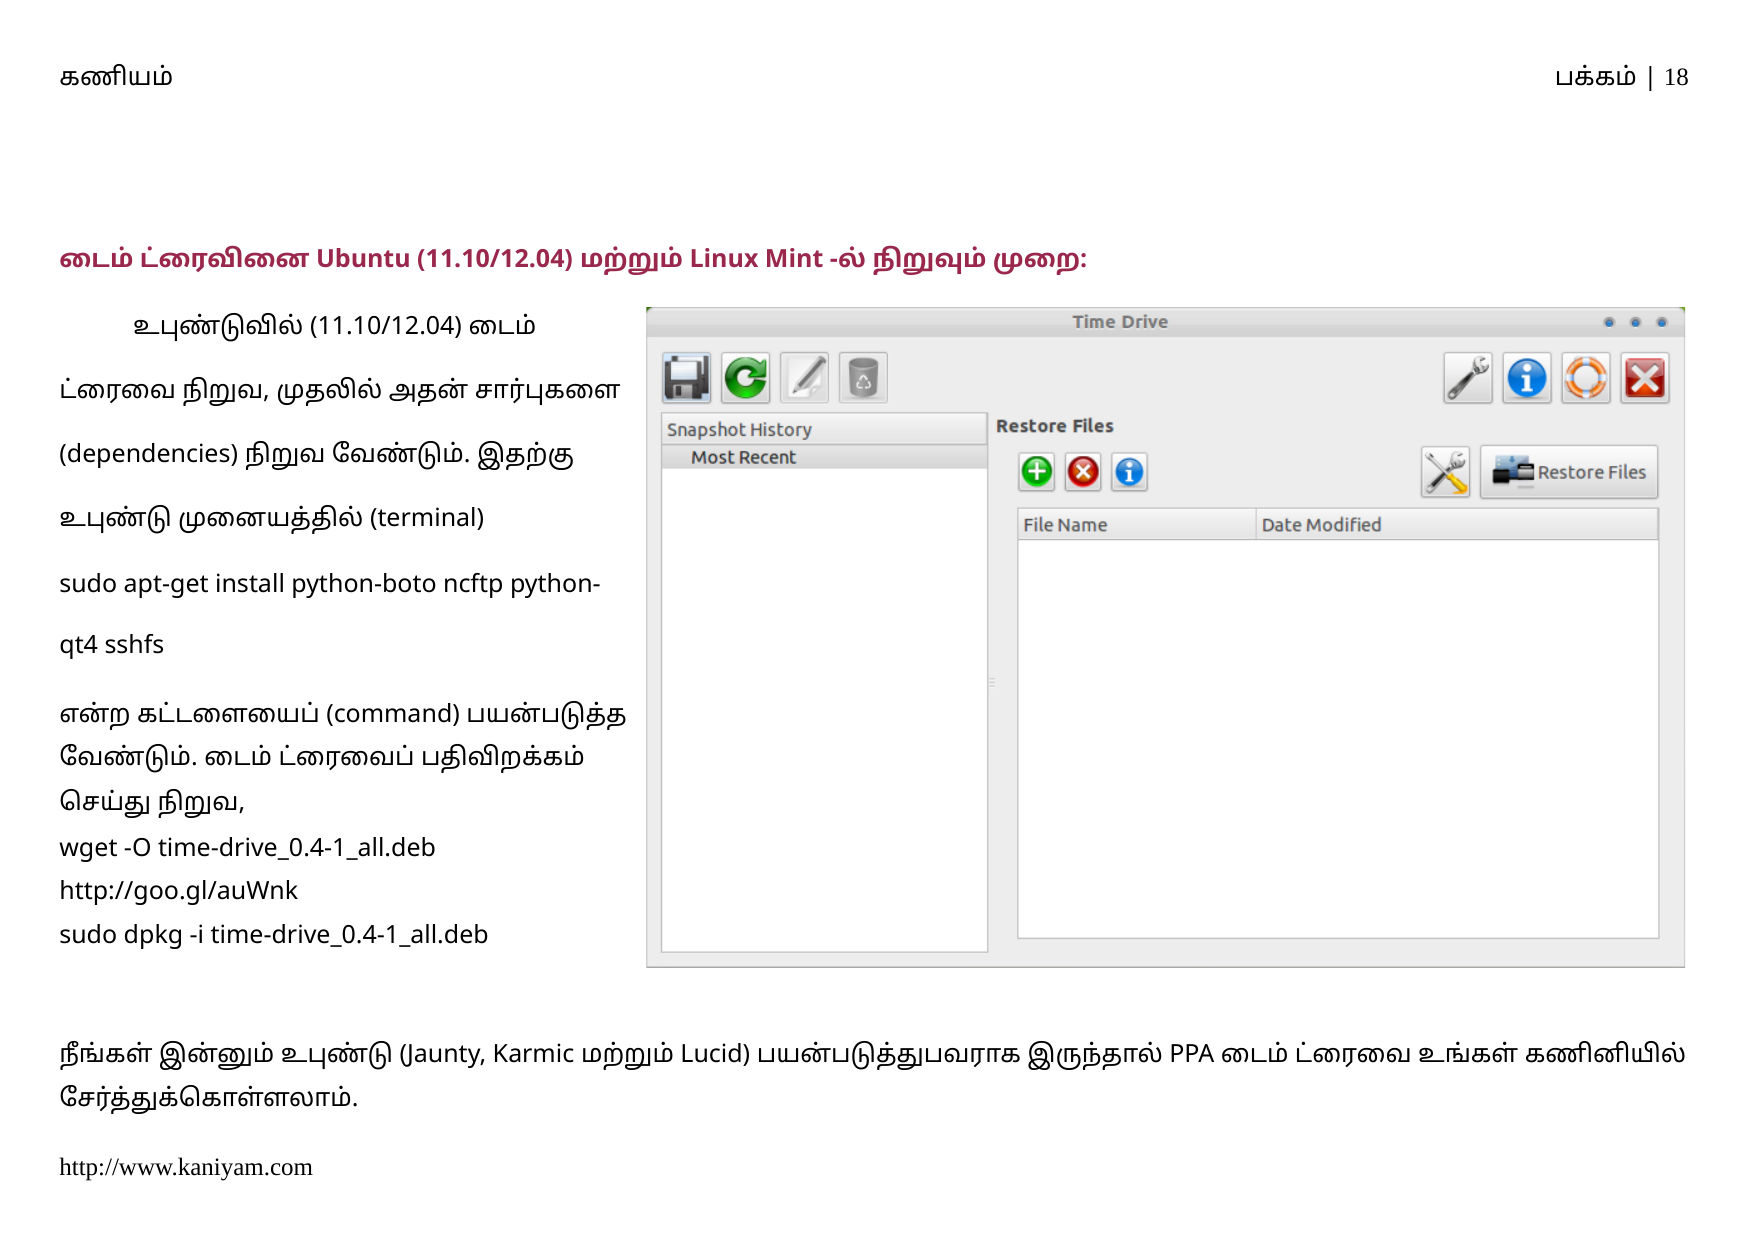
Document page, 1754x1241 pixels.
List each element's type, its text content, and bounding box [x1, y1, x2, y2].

text நீங்கள் இன்னும் உபுண்டு (Jaunty, Karmic மற்றும் Lucid) பயன்படுத்துபவராக இருந்தால் PPA டைம் ட்ரைவை உங்கள் கணினியில் சேர்த்துக்கொள்ளலாம். [59, 1028, 1695, 1116]
picture [646, 307, 1685, 968]
text sudo apt-get install python-boto ncftp python-qt4 sshfs [59, 566, 646, 661]
text உபுண்டுவில் (11.10/12.04) டைம் ட்ரைவை நிறுவ, முதலில் அதன் சார்புகளை (dependencies) நிறுவ வேண்டும். இதற்கு உபுண்டு முனையத்தில் (terminal) [59, 308, 646, 536]
text wget -O time-drive_0.4-1_all.deb http://goo.gl/auWnk [59, 819, 646, 907]
text sudo dpkg -i time-drive_0.4-1_all.deb [59, 907, 646, 951]
text டைம் ட்ரைவினை Ubuntu (11.10/12.04) மற்றும் Linux Mint -ல் நிறுவும் முறை: [59, 241, 1695, 278]
text என்ற கட்டளையைப் (command) பயன்படுத்த வேண்டும். டைம் ட்ரைவைப் பதிவிறக்கம் செய்து நிறுவ, [59, 688, 646, 819]
